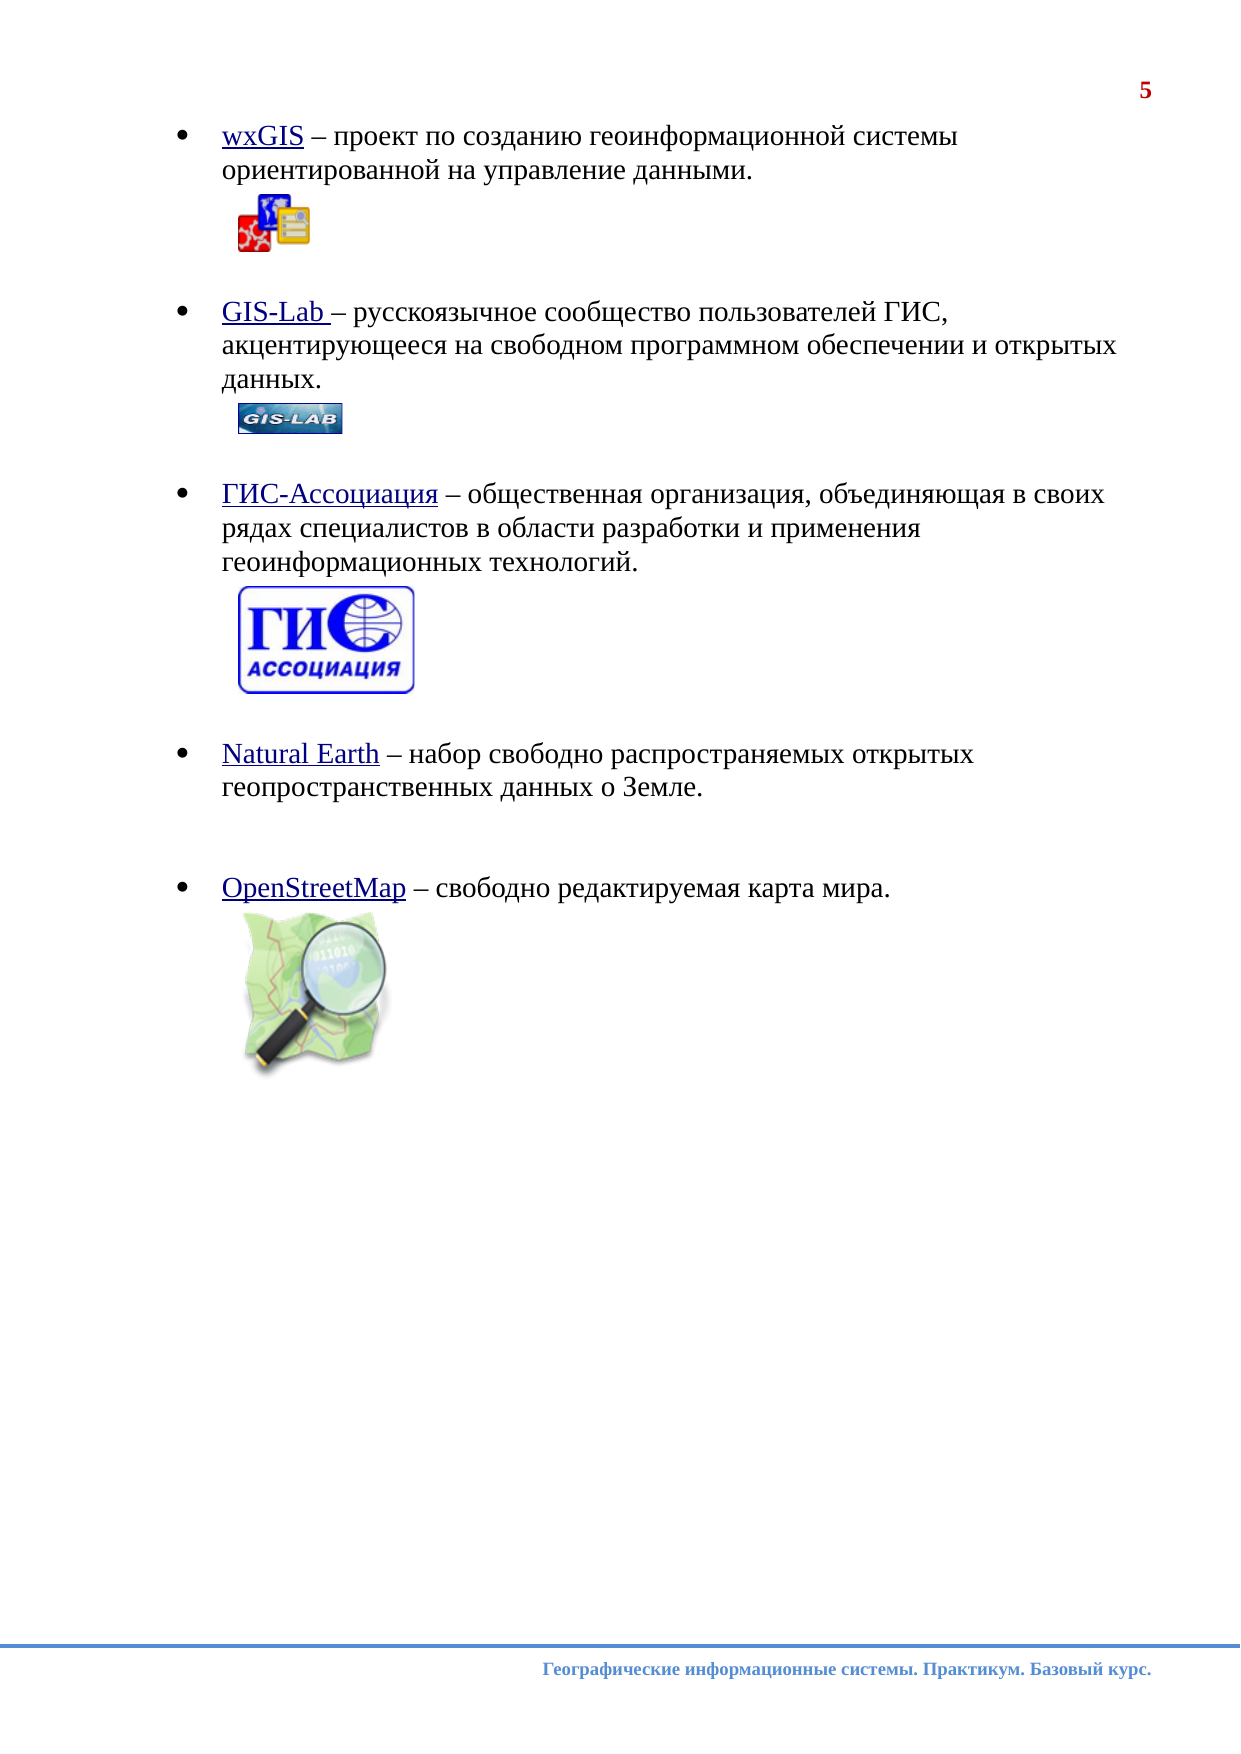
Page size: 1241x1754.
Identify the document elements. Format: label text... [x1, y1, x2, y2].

list wxGIS – проект по созданию геоинформационной системы ориентированной на управление данными. [177, 118, 1152, 260]
picture [238, 403, 343, 434]
picture [238, 912, 393, 1083]
picture [238, 586, 415, 694]
list GIS-Lab – русскоязычное сообщество пользователей ГИС, акцентирующееся на свободном программном обеспечении и открытых данных. [177, 294, 1152, 443]
list OpenStreetMap – свободно редактируемая карта мира. [177, 870, 1152, 1091]
list Natural Earth – набор свободно распространяемых открытых геопространственных данных о Земле. [177, 736, 1152, 837]
list ГИС-Ассоциация – общественная организация, объединяющая в своих рядах специалистов в области разработки и применения геоинформационных технологий. [177, 477, 1152, 702]
picture [238, 194, 310, 252]
